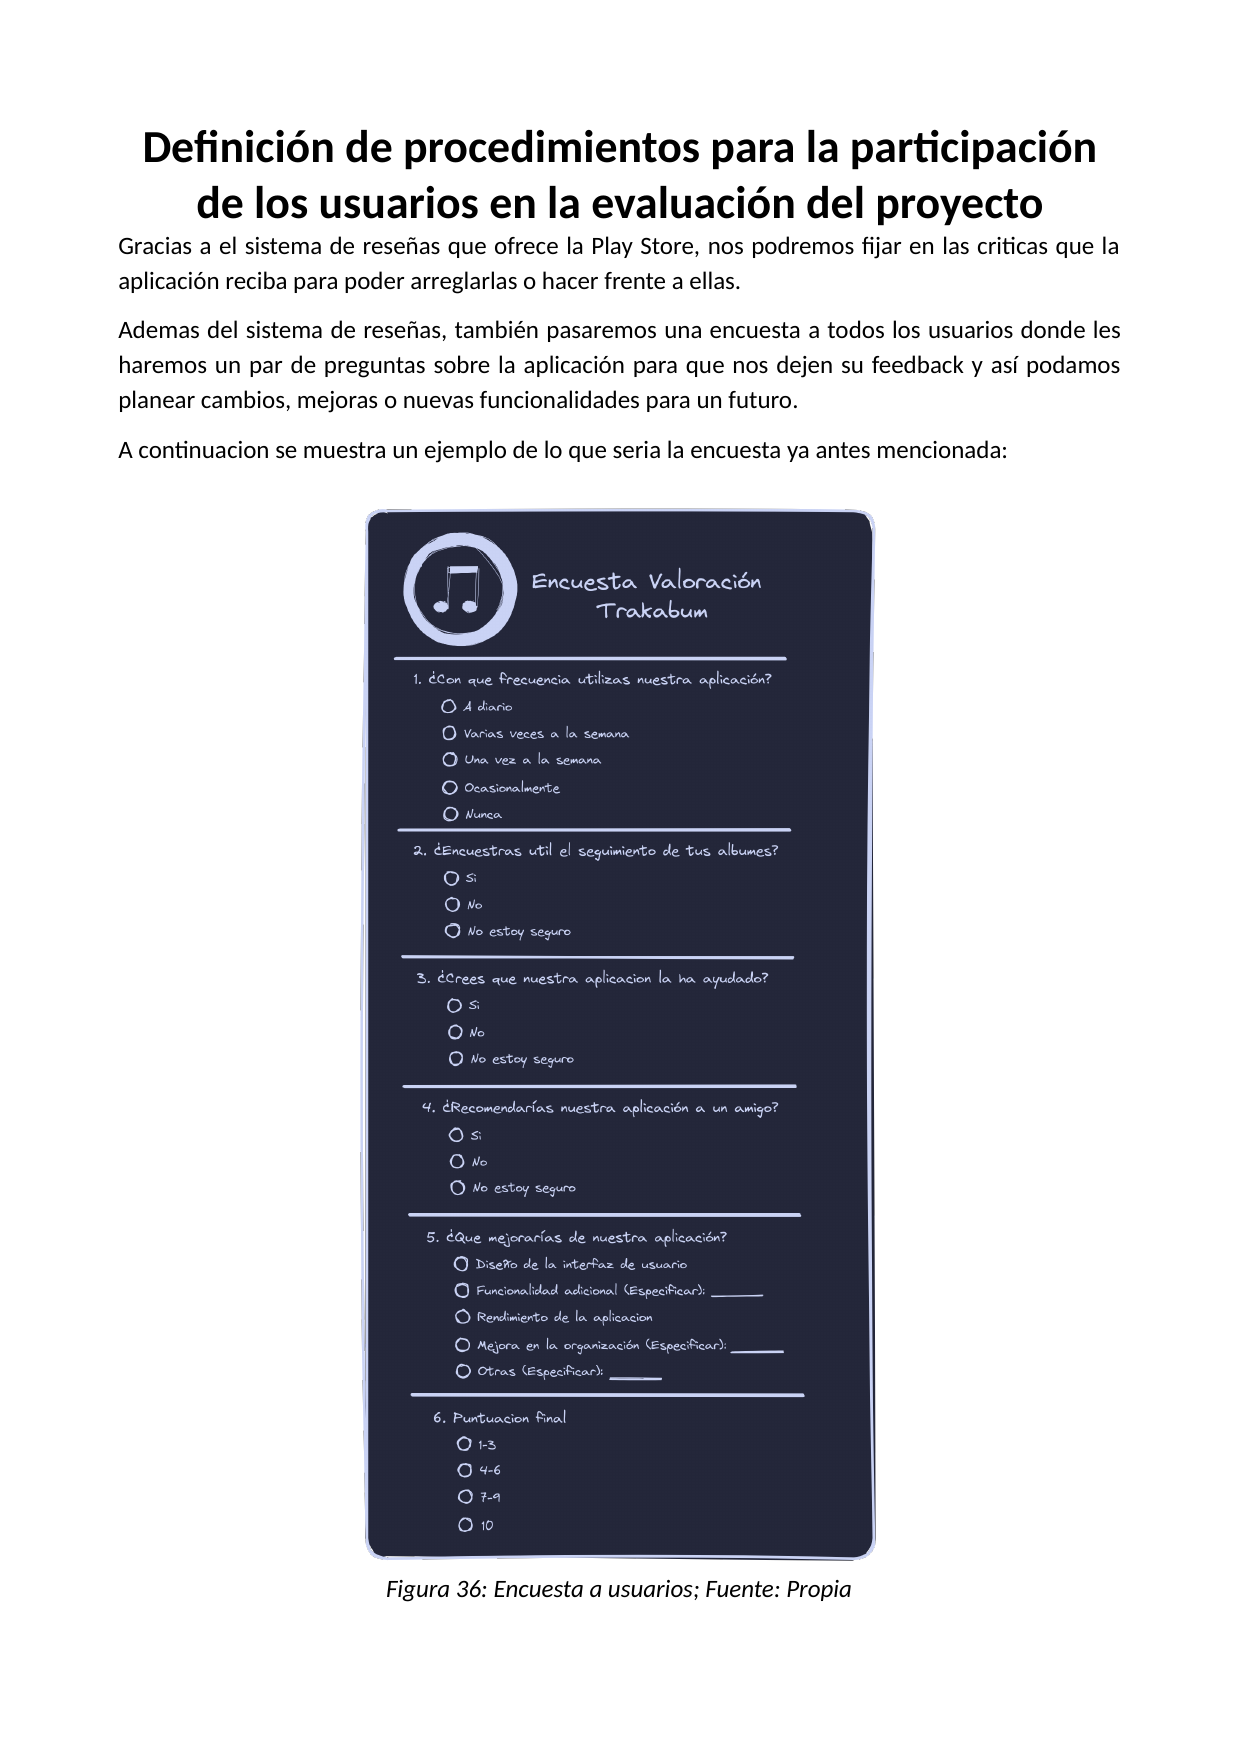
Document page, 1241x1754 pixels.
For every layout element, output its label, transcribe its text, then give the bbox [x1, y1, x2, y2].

text Definición de procedimientos para la participación de los usuarios en la evaluación del proyecto [118, 118, 1122, 230]
picture [352, 497, 888, 1573]
text A continuacion se muestra un ejemplo de lo que seria la encuesta ya antes mencionada: [118, 434, 1122, 465]
text Figura 36: Encuesta a usuarios; Fuente: Propia [353, 1573, 888, 1603]
text Ademas del sistema de reseñas, también pasaremos una encuesta a todos los usuarios donde les haremos un par de preguntas sobre la aplicación para que nos dejen su feedback y así podamos planear cambios, mejoras o nuevas funcionalidades para un futuro. [118, 314, 1122, 415]
text Gracias a el sistema de reseñas que ofrece la Play Store, nos podremos fijar en las criticas que la aplicación reciba para poder arreglarlas o hacer frente a ellas. [118, 230, 1122, 296]
